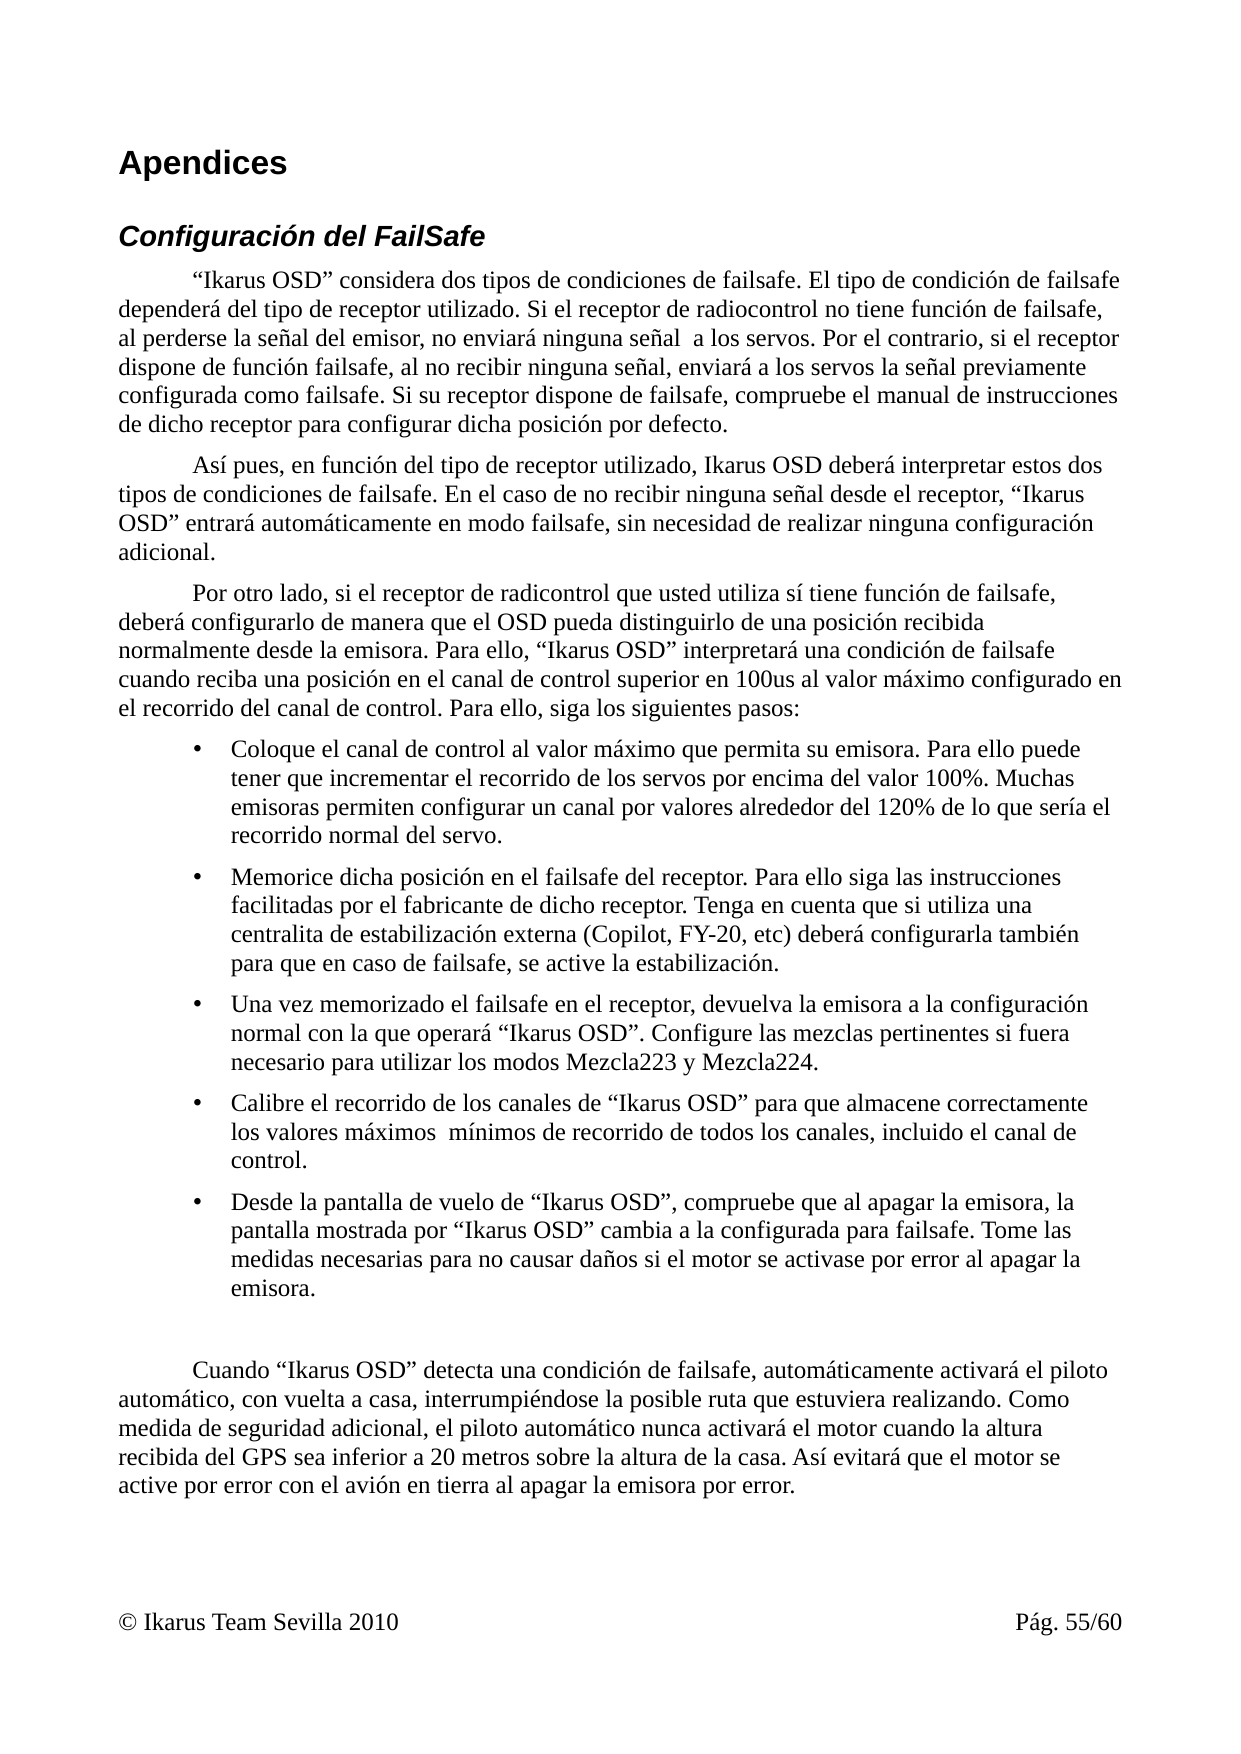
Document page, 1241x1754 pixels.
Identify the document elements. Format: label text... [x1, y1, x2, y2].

list Desde la pantalla de vuelo de “Ikarus OSD”, compruebe que al apagar la emisora, la pantalla mostrada por “Ikarus OSD” cambia a la configurada para failsafe. Tome las medidas necesarias para no causar daños si el motor se activase por error al apagar la emisora. [193, 1187, 1122, 1302]
subtitle Configuración del FailSafe [118, 219, 1122, 253]
text “Ikarus OSD” considera dos tipos de condiciones de failsafe. El tipo de condición de failsafe dependerá del tipo de receptor utilizado. Si el receptor de radiocontrol no tiene función de failsafe, al perderse la señal del emisor, no enviará ninguna señal a los servos. Por el contrario, si el receptor dispone de función failsafe, al no recibir ninguna señal, enviará a los servos la señal previamente configurada como failsafe. Si su receptor dispone de failsafe, compruebe el manual de instrucciones de dicho receptor para configurar dicha posición por defecto. [118, 265, 1122, 438]
text Cuando “Ikarus OSD” detecta una condición de failsafe, automáticamente activará el piloto automático, con vuelta a casa, interrumpiéndose la posible ruta que estuviera realizando. Como medida de seguridad adicional, el piloto automático nunca activará el motor cuando la altura recibida del GPS sea inferior a 20 metros sobre la altura de la casa. Así evitará que el motor se active por error con el avión en tierra al apagar la emisora por error. [118, 1355, 1122, 1499]
list Coloque el canal de control al valor máximo que permita su emisora. Para ello puede tener que incrementar el recorrido de los servos por encima del valor 100%. Muchas emisoras permiten configurar un canal por valores alrededor del 120% de lo que sería el recorrido normal del servo. [193, 734, 1122, 849]
list Calibre el recorrido de los canales de “Ikarus OSD” para que almacene correctamente los valores máximos mínimos de recorrido de todos los canales, incluido el canal de control. [193, 1088, 1122, 1174]
text Así pues, en función del tipo de receptor utilizado, Ikarus OSD deberá interpretar estos dos tipos de condiciones de failsafe. En el caso de no recibir ninguna señal desde el receptor, “Ikarus OSD” entrará automáticamente en modo failsafe, sin necesidad de realizar ninguna configuración adicional. [118, 450, 1122, 565]
subtitle Apendices [118, 143, 1122, 182]
list Una vez memorizado el failsafe en el receptor, devuelva la emisora a la configuración normal con la que operará “Ikarus OSD”. Configure las mezclas pertinentes si fuera necesario para utilizar los modos Mezcla223 y Mezcla224. [193, 989, 1122, 1075]
text Por otro lado, si el receptor de radicontrol que usted utiliza sí tiene función de failsafe, deberá configurarlo de manera que el OSD pueda distinguirlo de una posición recibida normalmente desde la emisora. Para ello, “Ikarus OSD” interpretará una condición de failsafe cuando reciba una posición en el canal de control superior en 100us al valor máximo configurado en el recorrido del canal de control. Para ello, siga los siguientes pasos: [118, 578, 1122, 722]
list Memorice dicha posición en el failsafe del receptor. Para ello siga las instrucciones facilitadas por el fabricante de dicho receptor. Tenga en cuenta que si utiliza una centralita de estabilización externa (Copilot, FY-20, etc) deberá configurarla también para que en caso de failsafe, se active la estabilización. [193, 862, 1122, 977]
